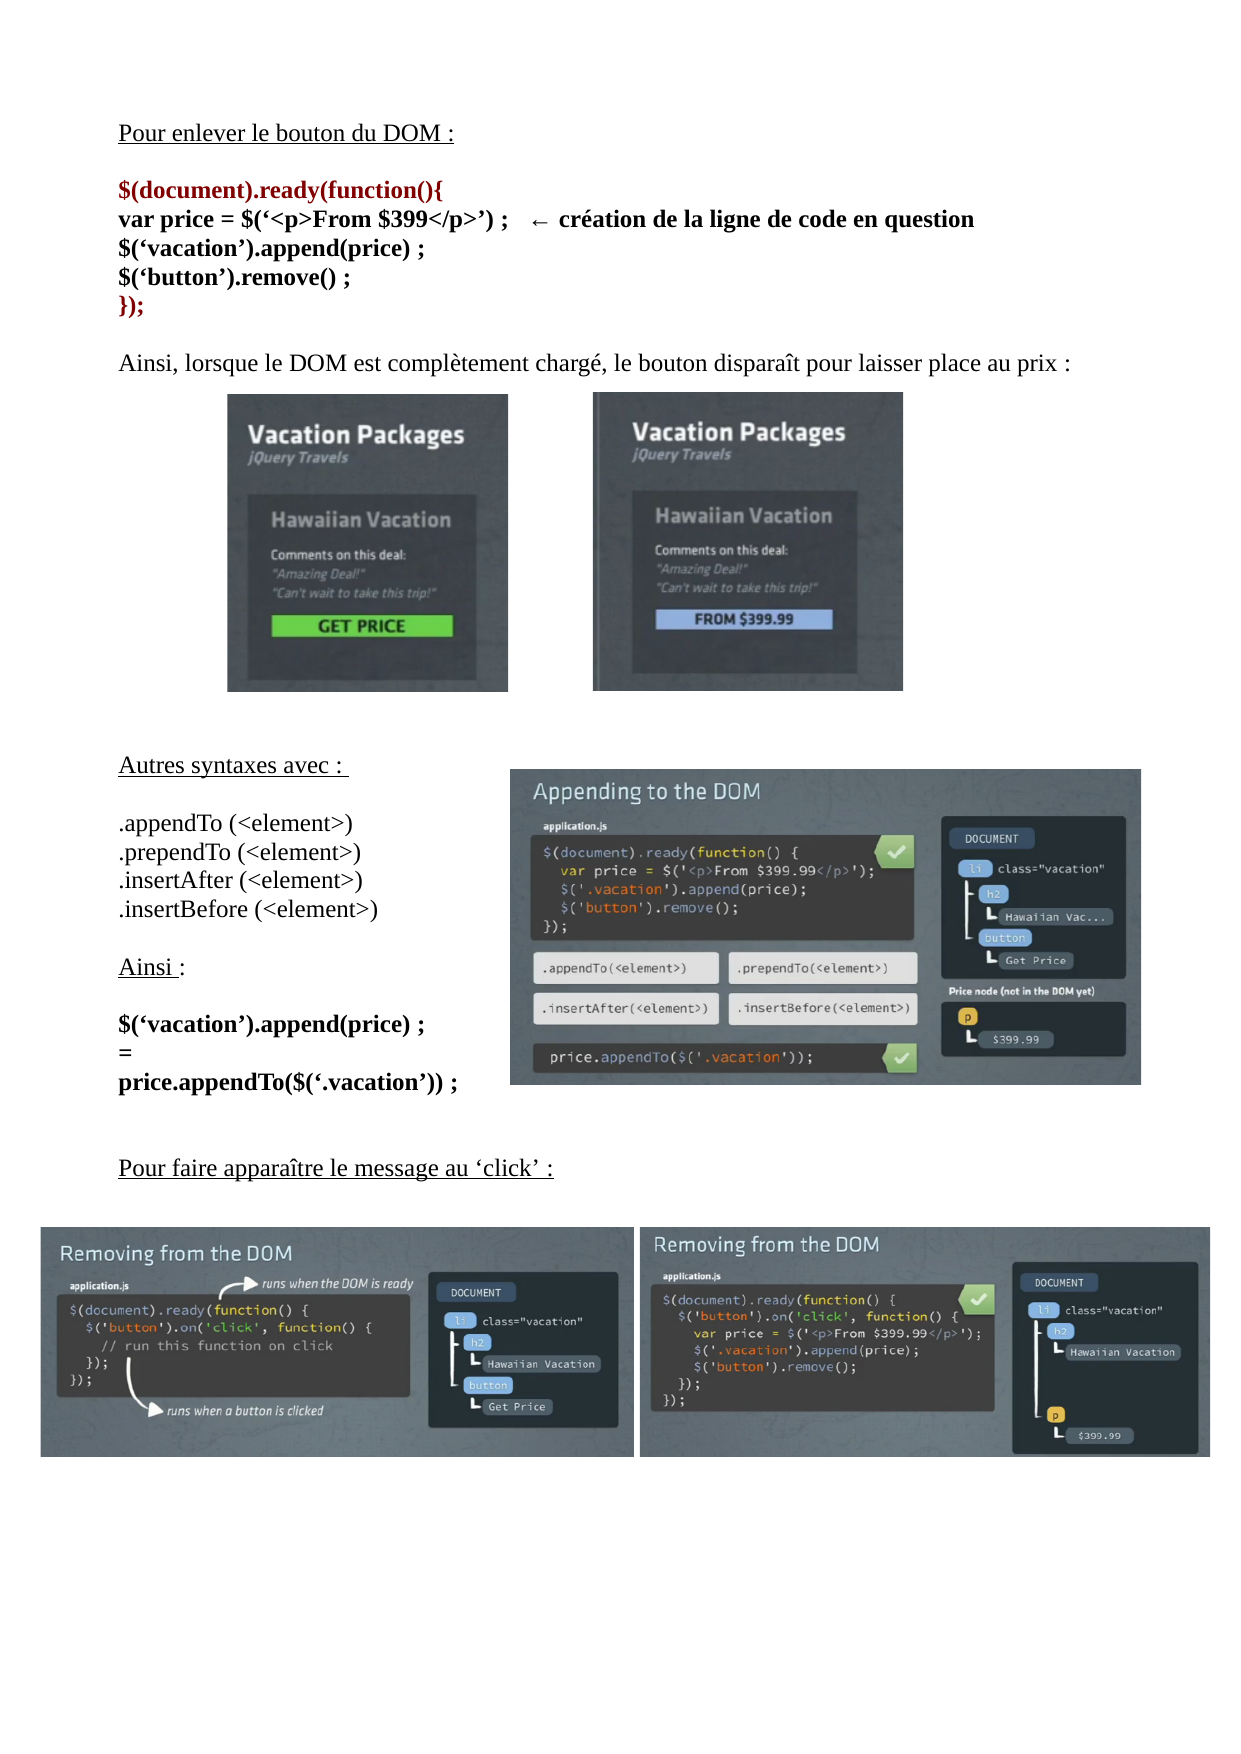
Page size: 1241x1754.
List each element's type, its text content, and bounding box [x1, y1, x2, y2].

text var price = $(‘<p>From $399</p>’) ; ← création de la ligne de code en question [118, 204, 1122, 233]
picture [510, 769, 1142, 1085]
text $(‘vacation’).append(price) ; [118, 1009, 510, 1038]
text Pour faire apparaître le message au ‘click’ : [118, 1153, 1122, 1182]
text Ainsi, lorsque le DOM est complètement chargé, le bouton disparaît pour laisser place au prix : [118, 348, 1122, 377]
picture [229, 394, 457, 692]
text price.appendTo($(‘.vacation’)) ; [118, 1067, 1122, 1096]
text Pour enlever le bouton du DOM : [118, 118, 1122, 147]
text .insertAfter (<element>) [118, 866, 510, 894]
text .insertBefore (<element>) [118, 894, 510, 923]
picture [639, 1227, 1211, 1457]
picture [592, 392, 851, 691]
text }); [118, 291, 1122, 319]
text $(document).ready(function(){ [118, 176, 1122, 204]
text = [118, 1038, 510, 1067]
picture [40, 1227, 634, 1457]
text Ainsi : [118, 952, 510, 981]
text Autres syntaxes avec : [118, 751, 1122, 779]
text $(‘button’).remove() ; [118, 262, 1122, 291]
text $(‘vacation’).append(price) ; [118, 233, 1122, 262]
text .prependTo (<element>) [118, 837, 510, 866]
text .appendTo (<element>) [118, 808, 510, 837]
